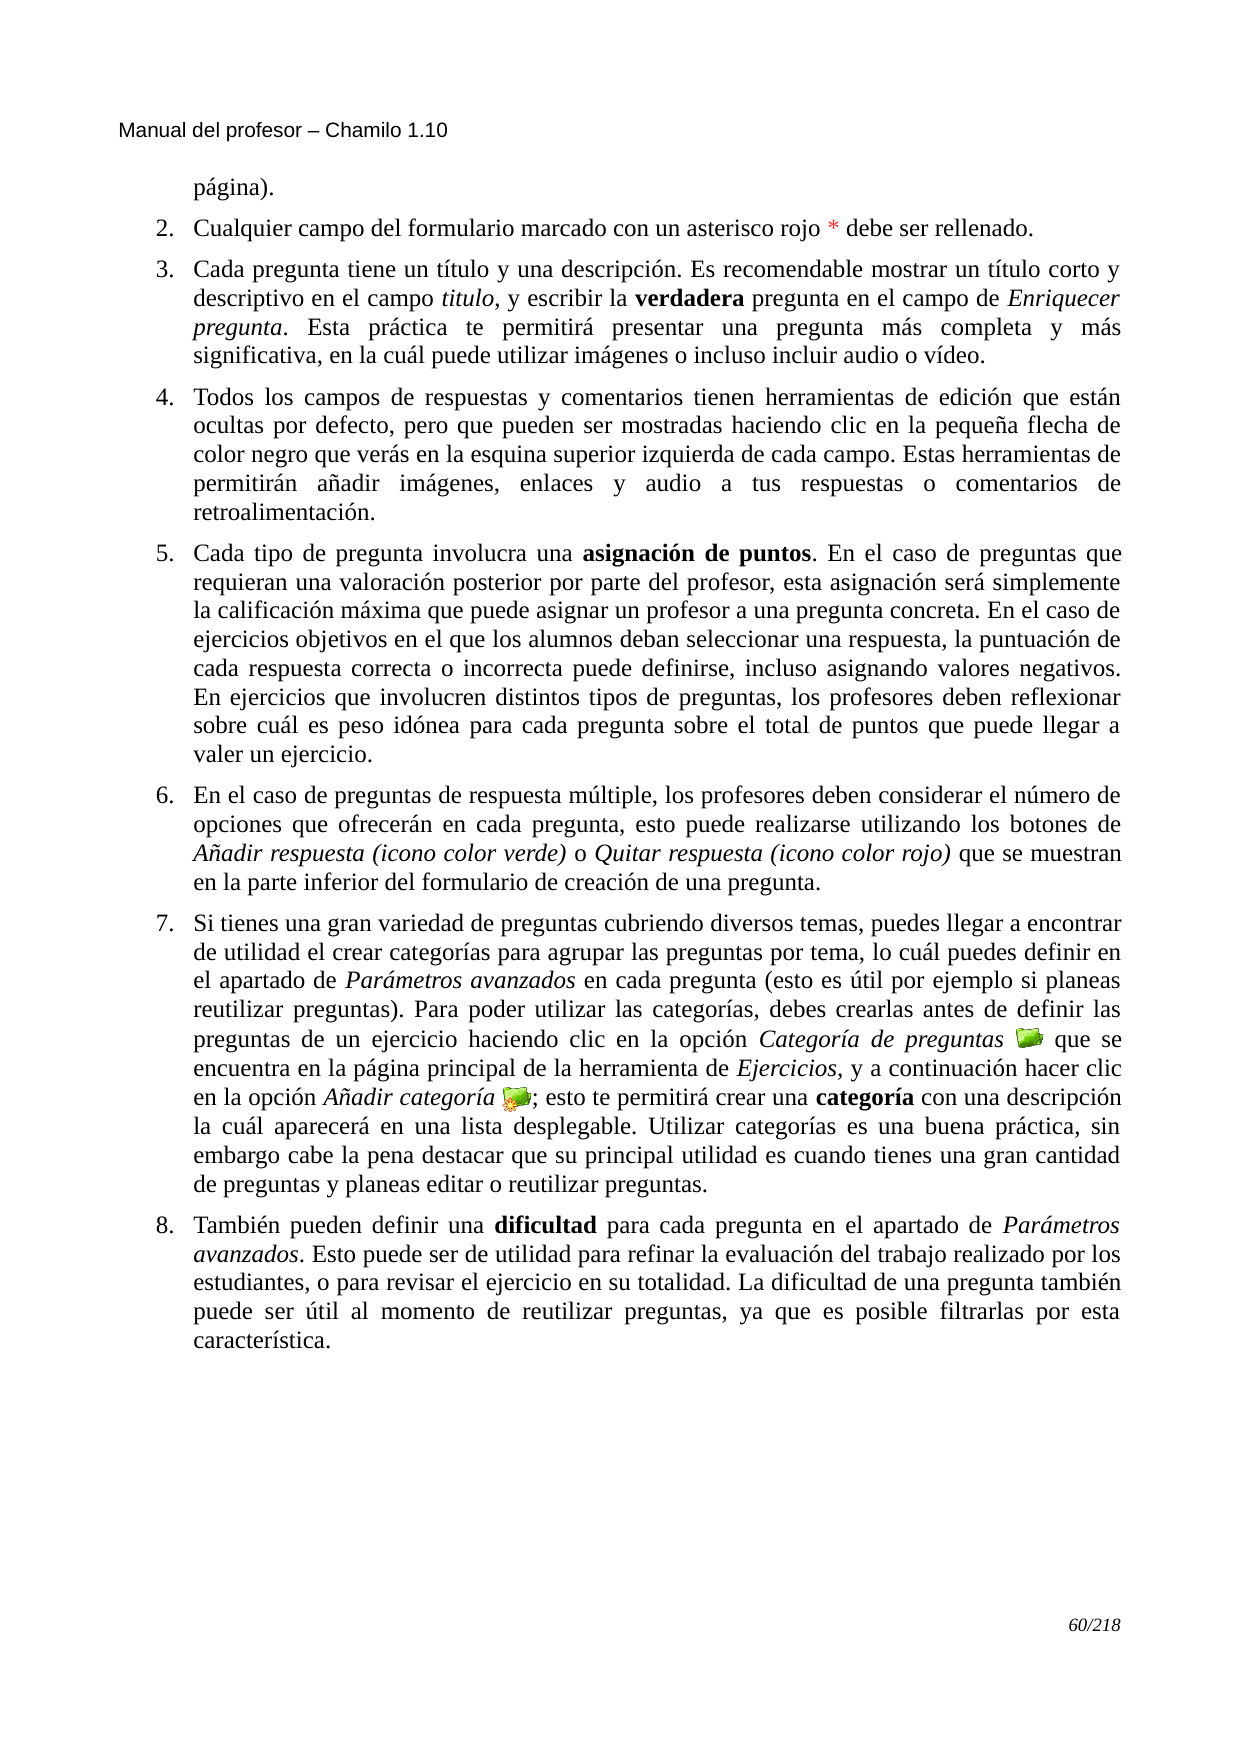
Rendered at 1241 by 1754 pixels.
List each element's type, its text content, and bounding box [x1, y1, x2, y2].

list En el caso de preguntas de respuesta múltiple, los profesores deben considerar el número de opciones que ofrecerán en cada pregunta, esto puede realizarse utilizando los botones de Añadir respuesta (icono color verde) o Quitar respuesta (icono color rojo) que se muestran en la parte inferior del formulario de creación de una pregunta. [156, 780, 1122, 895]
picture [502, 1081, 532, 1112]
list Todos los campos de respuestas y comentarios tienen herramientas de edición que están ocultas por defecto, pero que pueden ser mostradas haciendo clic en la pequeña flecha de color negro que verás en la esquina superior izquierda de cada campo. Estas herramientas de permitirán añadir imágenes, enlaces y audio a tus respuestas o comentarios de retroalimentación. [156, 382, 1122, 525]
list Si tienes una gran variedad de preguntas cubriendo diversos temas, puedes llegar a encontrar de utilidad el crear categorías para agrupar las preguntas por tema, lo cuál puedes definir en el apartado de Parámetros avanzados en cada pregunta (esto es útil por ejemplo si planeas reutilizar preguntas). Para poder utilizar las categorías, debes crearlas antes de definir las preguntas de un ejercicio haciendo clic en la opción Categoría de preguntas que se encuentra en la página principal de la herramienta de Ejercicios, y a continuación hacer clic en la opción Añadir categoría ; esto te permitirá crear una categoría con una descripción la cuál aparecerá en una lista desplegable. Utilizar categorías es una buena práctica, sin embargo cabe la pena destacar que su principal utilidad es cuando tienes una gran cantidad de preguntas y planeas editar o reutilizar preguntas. [156, 908, 1122, 1197]
list Cada tipo de pregunta involucra una asignación de puntos. En el caso de preguntas que requieran una valoración posterior por parte del profesor, esta asignación será simplemente la calificación máxima que puede asignar un profesor a una pregunta concreta. En el caso de ejercicios objetivos en el que los alumnos deban seleccionar una respuesta, la puntuación de cada respuesta correcta o incorrecta puede definirse, incluso asignando valores negativos. En ejercicios que involucren distintos tipos de preguntas, los profesores deben reflexionar sobre cuál es peso idónea para cada pregunta sobre el total de puntos que puede llegar a valer un ejercicio. [156, 538, 1122, 768]
picture [1015, 1022, 1044, 1052]
list página). [156, 172, 1122, 200]
list Cada pregunta tiene un título y una descripción. Es recomendable mostrar un título corto y descriptivo en el campo titulo, y escribir la verdadera pregunta en el campo de Enriquecer pregunta. Esta práctica te permitirá presentar una pregunta más completa y más significativa, en la cuál puede utilizar imágenes o incluso incluir audio o vídeo. [156, 254, 1122, 369]
list También pueden definir una dificultad para cada pregunta en el apartado de Parámetros avanzados. Esto puede ser de utilidad para refinar la evaluación del trabajo realizado por los estudiantes, o para revisar el ejercicio en su totalidad. La dificultad de una pregunta también puede ser útil al momento de reutilizar preguntas, ya que es posible filtrarlas por esta característica. [156, 1210, 1122, 1354]
list Cualquier campo del formulario marcado con un asterisco rojo * debe ser rellenado. [156, 213, 1122, 242]
